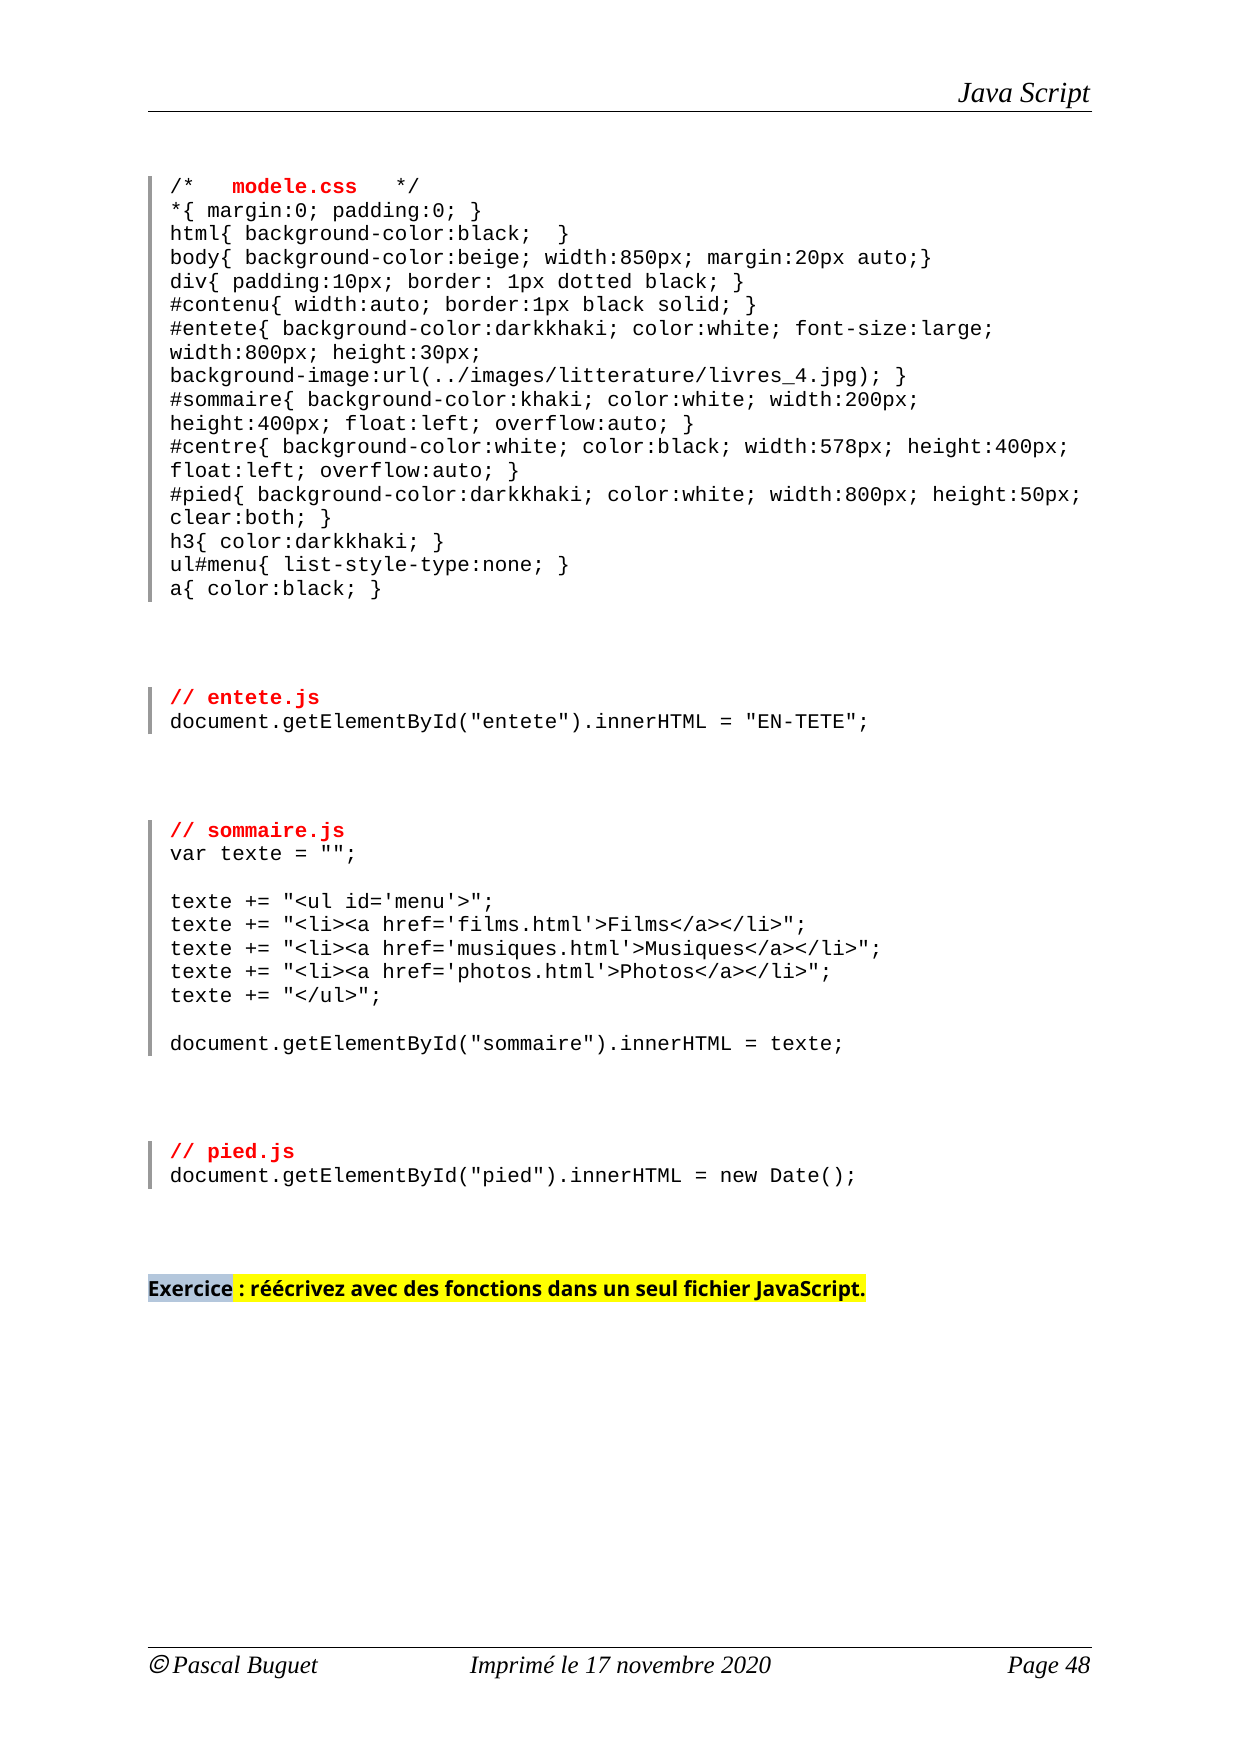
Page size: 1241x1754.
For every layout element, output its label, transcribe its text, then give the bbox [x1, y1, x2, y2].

text texte += "<ul id='menu'>"; [152, 891, 1092, 914]
text texte += "<li><a href='films.html'>Films</a></li>"; [152, 914, 1092, 938]
text /* modele.css */ [152, 176, 1092, 200]
text // pied.js [152, 1141, 1092, 1165]
text div{ padding:10px; border: 1px dotted black; } [152, 271, 1092, 294]
text *{ margin:0; padding:0; } [152, 200, 1092, 223]
text h3{ color:darkkhaki; } [152, 531, 1092, 554]
text document.getElementById("pied").innerHTML = new Date(); [152, 1165, 1092, 1189]
text // sommaire.js [152, 820, 1092, 843]
text document.getElementById("entete").innerHTML = "EN-TETE"; [152, 711, 1092, 734]
text body{ background-color:beige; width:850px; margin:20px auto;} [152, 247, 1092, 271]
text #pied{ background-color:darkkhaki; color:white; width:800px; height:50px; clear:both; } [152, 483, 1092, 531]
text html{ background-color:black; } [152, 223, 1092, 247]
text var texte = ""; [152, 843, 1092, 867]
text texte += "<li><a href='musiques.html'>Musiques</a></li>"; [152, 938, 1092, 962]
text document.getElementById("sommaire").innerHTML = texte; [152, 1032, 1092, 1056]
text // entete.js [152, 687, 1092, 711]
text texte += "<li><a href='photos.html'>Photos</a></li>"; [152, 962, 1092, 985]
text #centre{ background-color:white; color:black; width:578px; height:400px; float:left; overflow:auto; } [152, 436, 1092, 483]
text #contenu{ width:auto; border:1px black solid; } [152, 294, 1092, 318]
text a{ color:black; } [152, 578, 1092, 602]
text texte += "</ul>"; [152, 985, 1092, 1009]
text #entete{ background-color:darkkhaki; color:white; font-size:large; width:800px; height:30px; background-image:url(../images/litterature/livres_4.jpg); } [152, 318, 1092, 389]
text Exercice : réécrivez avec des fonctions dans un seul fichier JavaScript. [148, 1274, 1092, 1302]
text ul#menu{ list-style-type:none; } [152, 554, 1092, 578]
text #sommaire{ background-color:khaki; color:white; width:200px; height:400px; float:left; overflow:auto; } [152, 389, 1092, 436]
